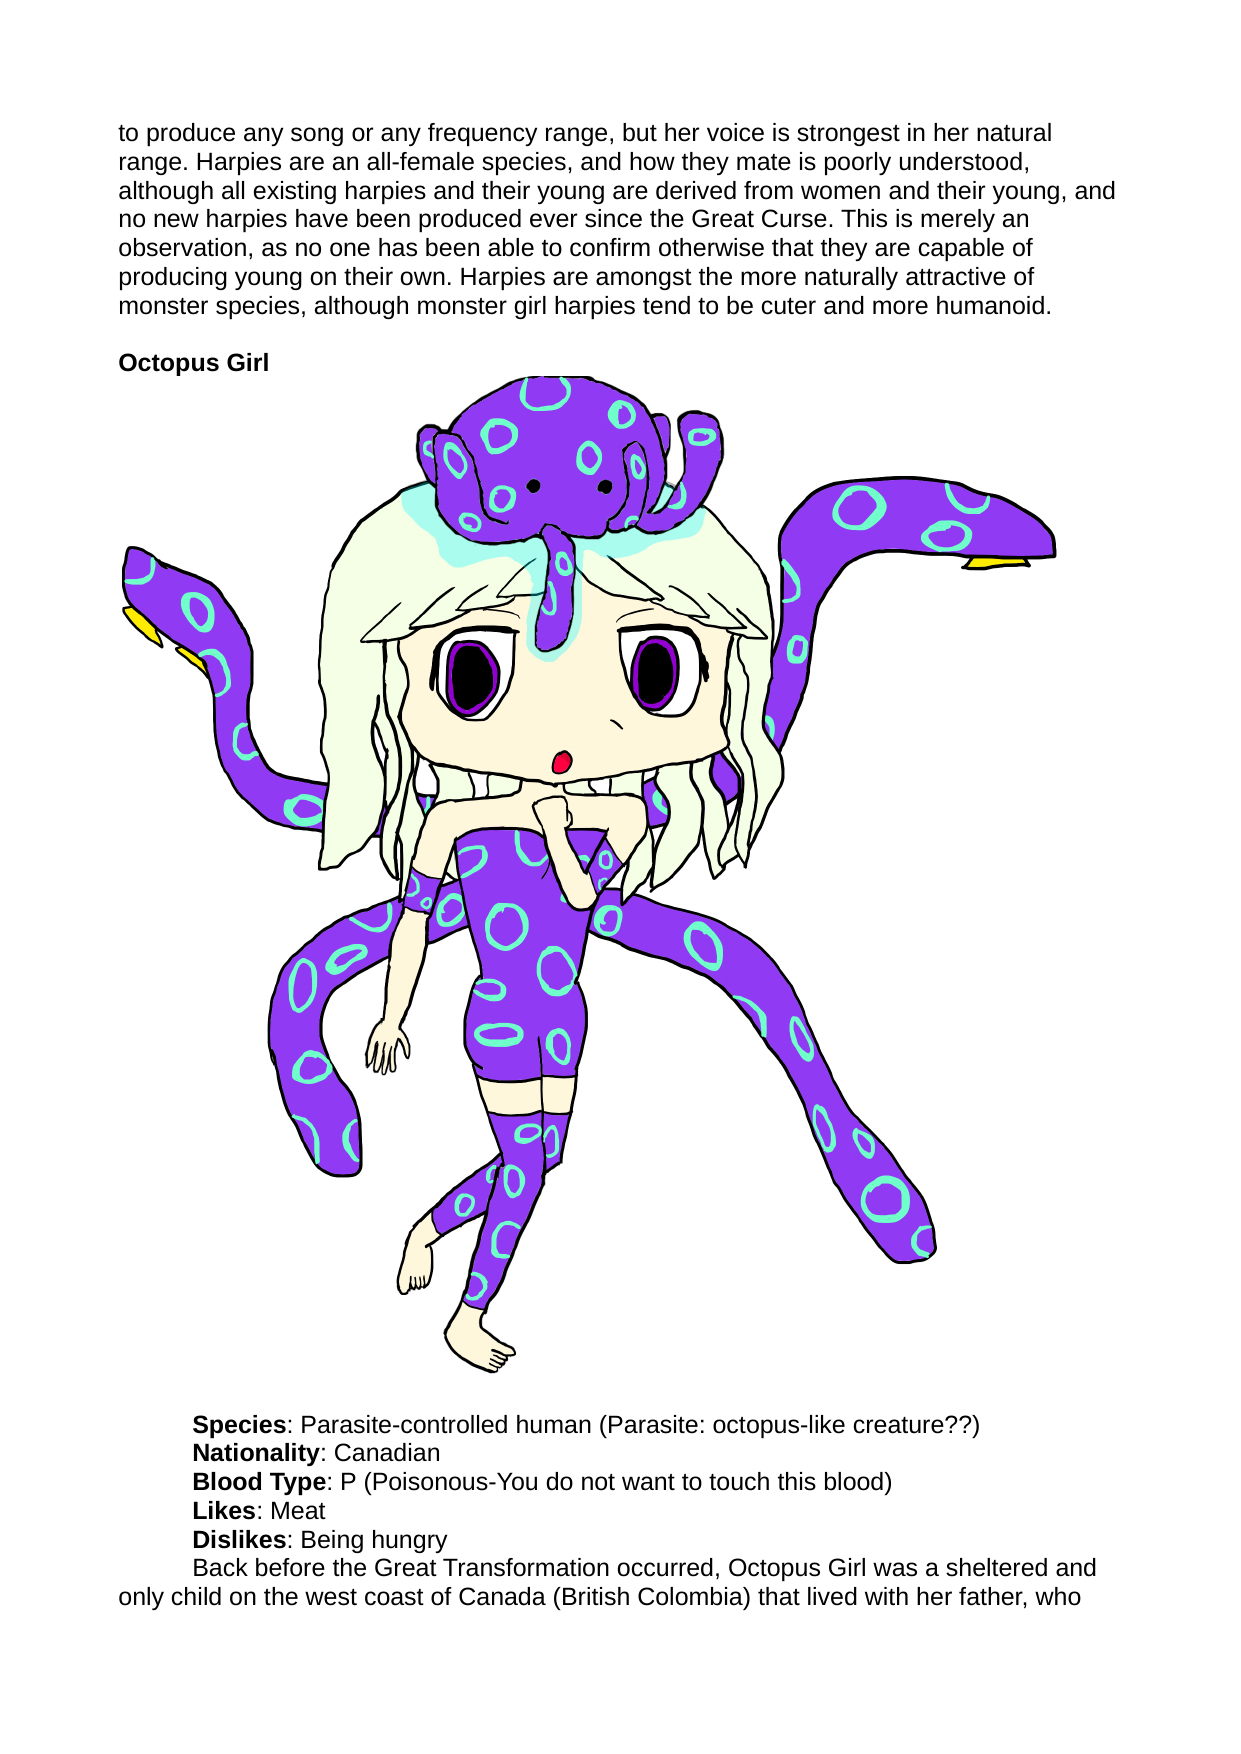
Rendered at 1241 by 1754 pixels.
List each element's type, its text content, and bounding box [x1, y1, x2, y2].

text Dislikes: Being hungry [118, 1524, 1122, 1553]
text Nationality: Canadian [118, 1438, 1122, 1467]
text Octopus Girl [118, 348, 1122, 376]
text Species: Parasite-controlled human (Parasite: octopus-like creature??) [118, 1409, 1122, 1438]
text to produce any song or any frequency range, but her voice is strongest in her natural range. Harpies are an all-female species, and how they mate is poorly understood, although all existing harpies and their young are derived from women and their young, and no new harpies have been produced ever since the Great Curse. This is merely an observation, as no one has been able to confirm otherwise that they are capable of producing young on their own. Harpies are amongst the more naturally attractive of monster species, although monster girl harpies tend to be cuter and more humanoid. [118, 118, 1122, 319]
text Back before the Great Transformation occurred, Octopus Girl was a sheltered and only child on the west coast of Canada (British Colombia) that lived with her father, who [118, 1553, 1122, 1611]
text Likes: Meat [118, 1496, 1122, 1524]
text Blood Type: P (Poisonous-You do not want to touch this blood) [118, 1467, 1122, 1496]
picture [118, 376, 1123, 1381]
